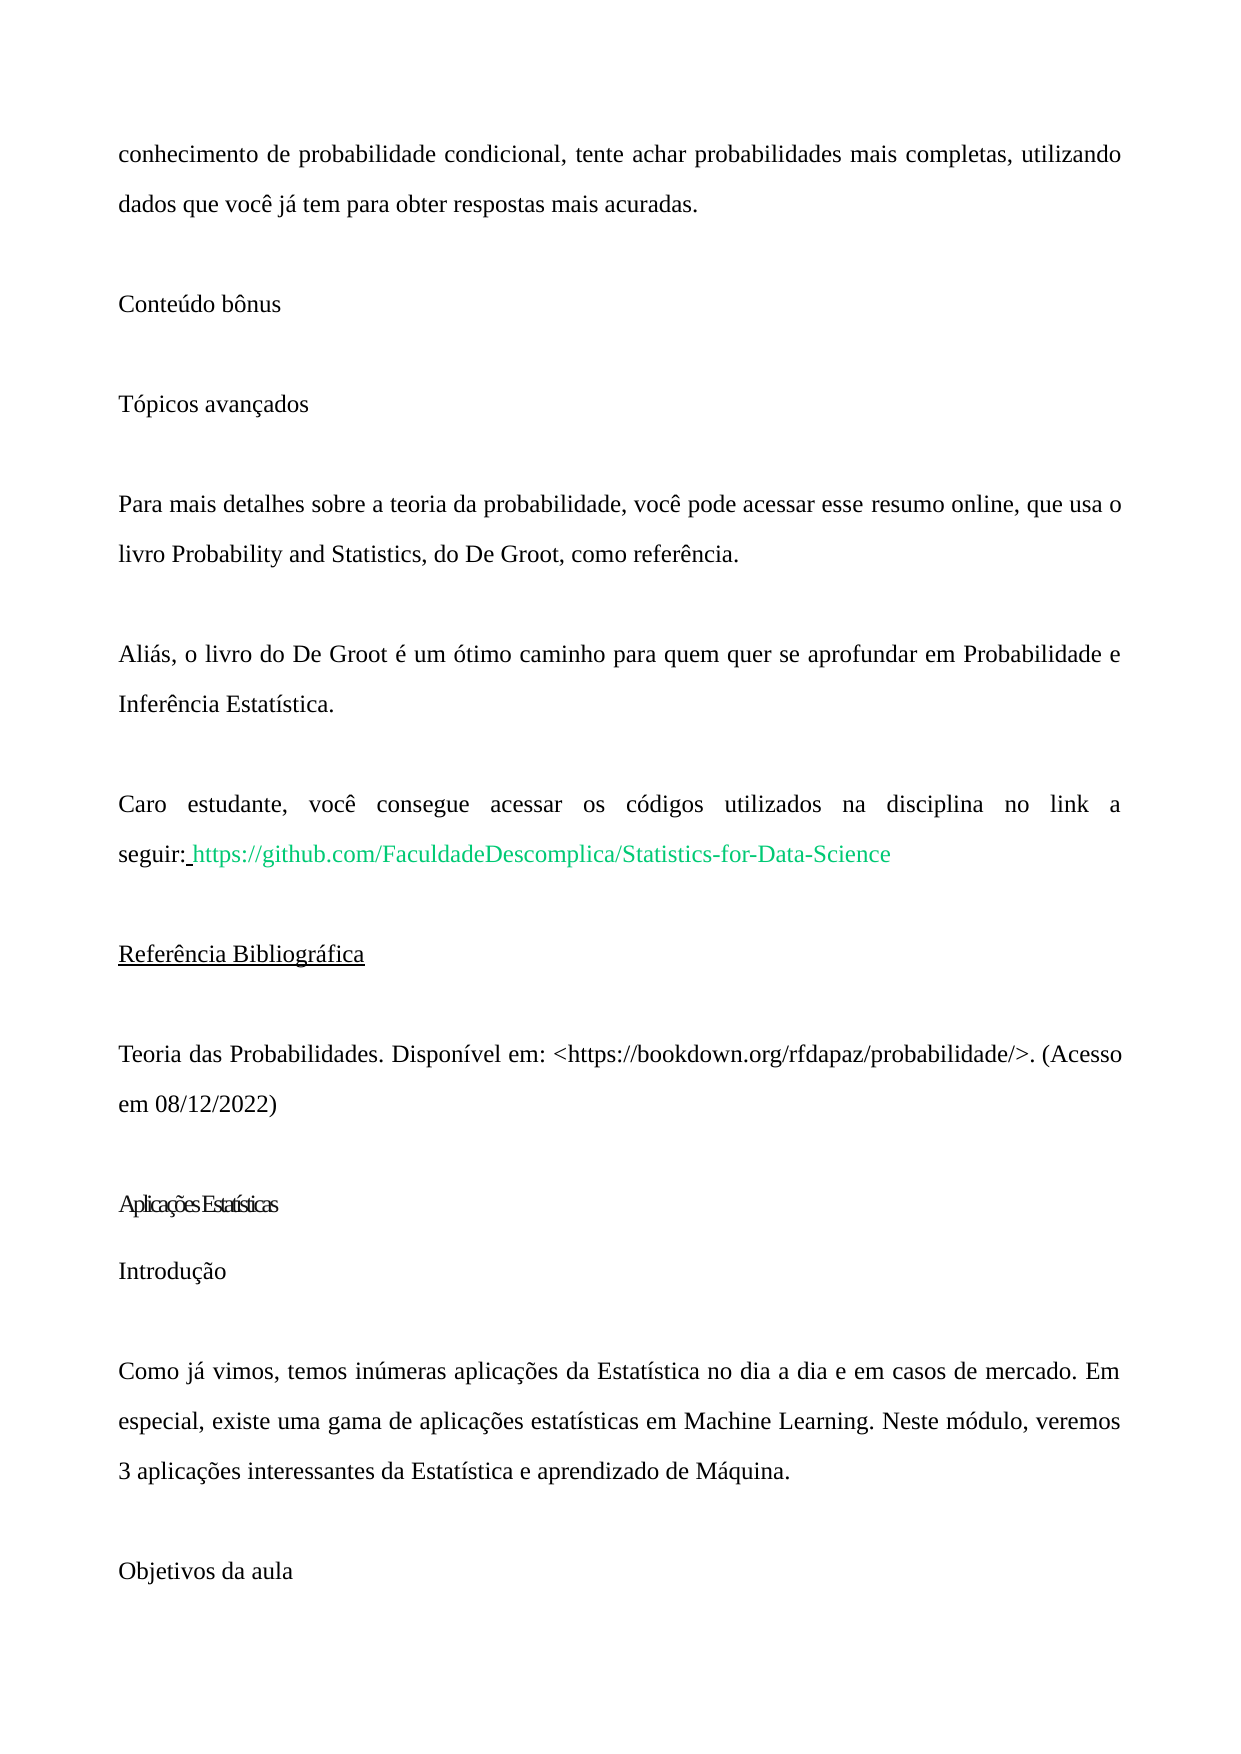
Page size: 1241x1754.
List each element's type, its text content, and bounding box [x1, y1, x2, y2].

text Como já vimos, temos inúmeras aplicações da Estatística no dia a dia e em casos de mercado. Em especial, existe uma gama de aplicações estatísticas em Machine Learning. Neste módulo, veremos 3 aplicações interessantes da Estatística e aprendizado de Máquina. [118, 1334, 1122, 1484]
text Introdução [118, 1234, 1122, 1284]
text conhecimento de probabilidade condicional, tente achar probabilidades mais completas, utilizando dados que você já tem para obter respostas mais acuradas. [118, 118, 1122, 218]
text Para mais detalhes sobre a teoria da probabilidade, você pode acessar esse resumo online, que usa o livro Probability and Statistics, do De Groot, como referência. [118, 468, 1122, 568]
text Conteúdo bônus [118, 268, 1122, 318]
text Teoria das Probabilidades. Disponível em: <https://bookdown.org/rfdapaz/probabilidade/>. (Acesso em 08/12/2022) [118, 1018, 1122, 1118]
text Caro estudante, você consegue acessar os códigos utilizados na disciplina no link a seguir: https://github.com/FaculdadeDescomplica/Statistics-for-Data-Science [118, 768, 1122, 868]
text Aliás, o livro do De Groot é um ótimo caminho para quem quer se aprofundar em Probabilidade e Inferência Estatística. [118, 618, 1122, 718]
text Objetivos da aula [118, 1534, 1122, 1584]
subtitle Aplicações Estatísticas [118, 1189, 1122, 1218]
text Referência Bibliográfica [118, 918, 1122, 968]
text Tópicos avançados [118, 368, 1122, 418]
